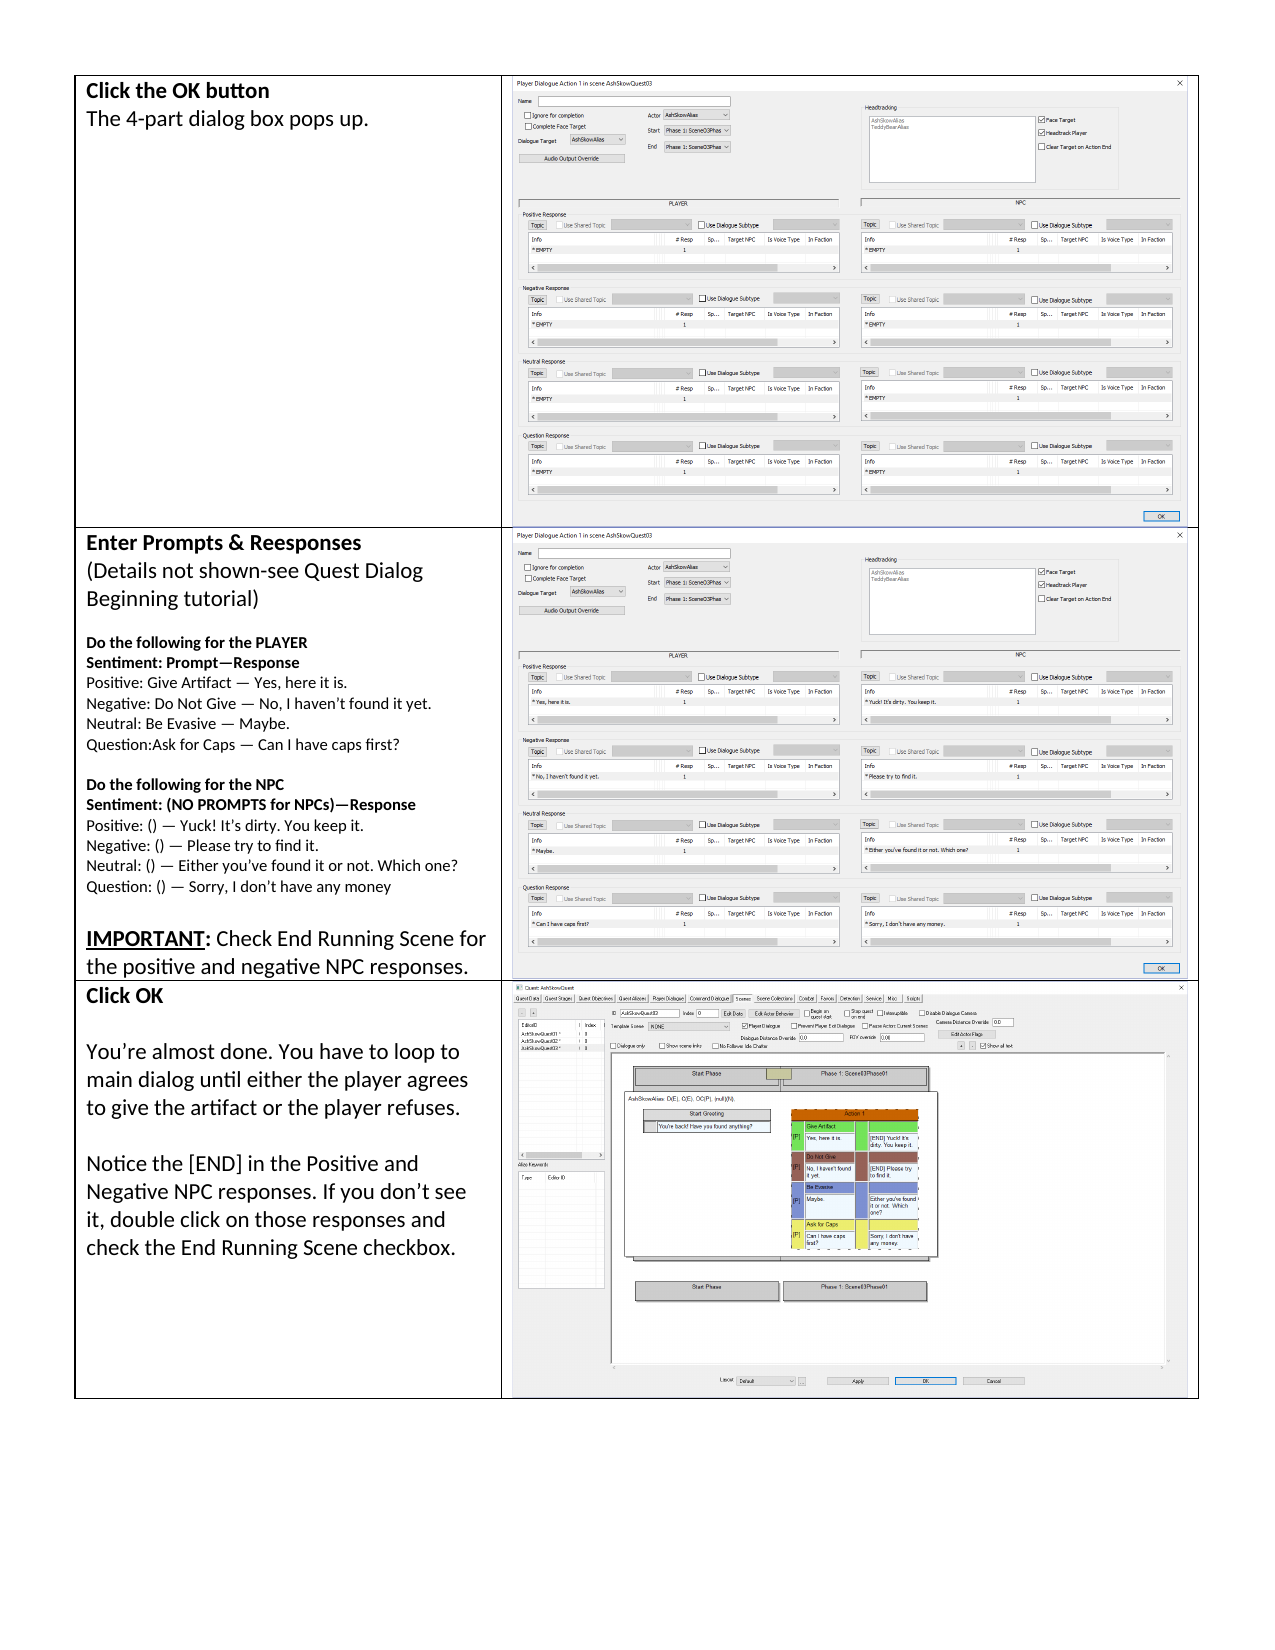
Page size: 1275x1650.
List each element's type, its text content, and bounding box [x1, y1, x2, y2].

table_cell [1188, 76, 1198, 527]
table_cell [502, 981, 512, 1397]
table_cell [502, 528, 1198, 980]
table_cell [1188, 981, 1198, 1397]
table_cell [502, 76, 512, 527]
table_cell Click the OK button The 4-part dialog box pops up. [76, 76, 501, 527]
table_cell Enter Prompts & Reesponses (Details not shown-see Quest Dialog Beginning tutorial) Do the following for the PLAYER Sentiment: Prompt—Response Positive: Give Artifact — Yes, here it is. Negative: Do Not Give — No, I haven’t found it yet. Neutral: Be Evasive — Maybe. Question:Ask for Caps — Can I have caps first? Do the following for the NPC Sentiment: (NO PROMPTS for NPCs)—Response Positive: () — Yuck! It’s dirty. You keep it. Negative: () — Please try to find it. Neutral: () — Either you’ve found it or not. Which one? Question: () — Sorry, I don’t have any money IMPORTANT: Check End Running Scene for the positive and negative NPC responses. [76, 528, 501, 980]
table_cell Click OK You’re almost done. You have to loop to main dialog until either the player agrees to give the artifact or the player refuses. Notice the [END] in the Positive and Negative NPC responses. If you don’t see it, double click on those responses and check the End Running Scene checkbox. [76, 981, 501, 1397]
